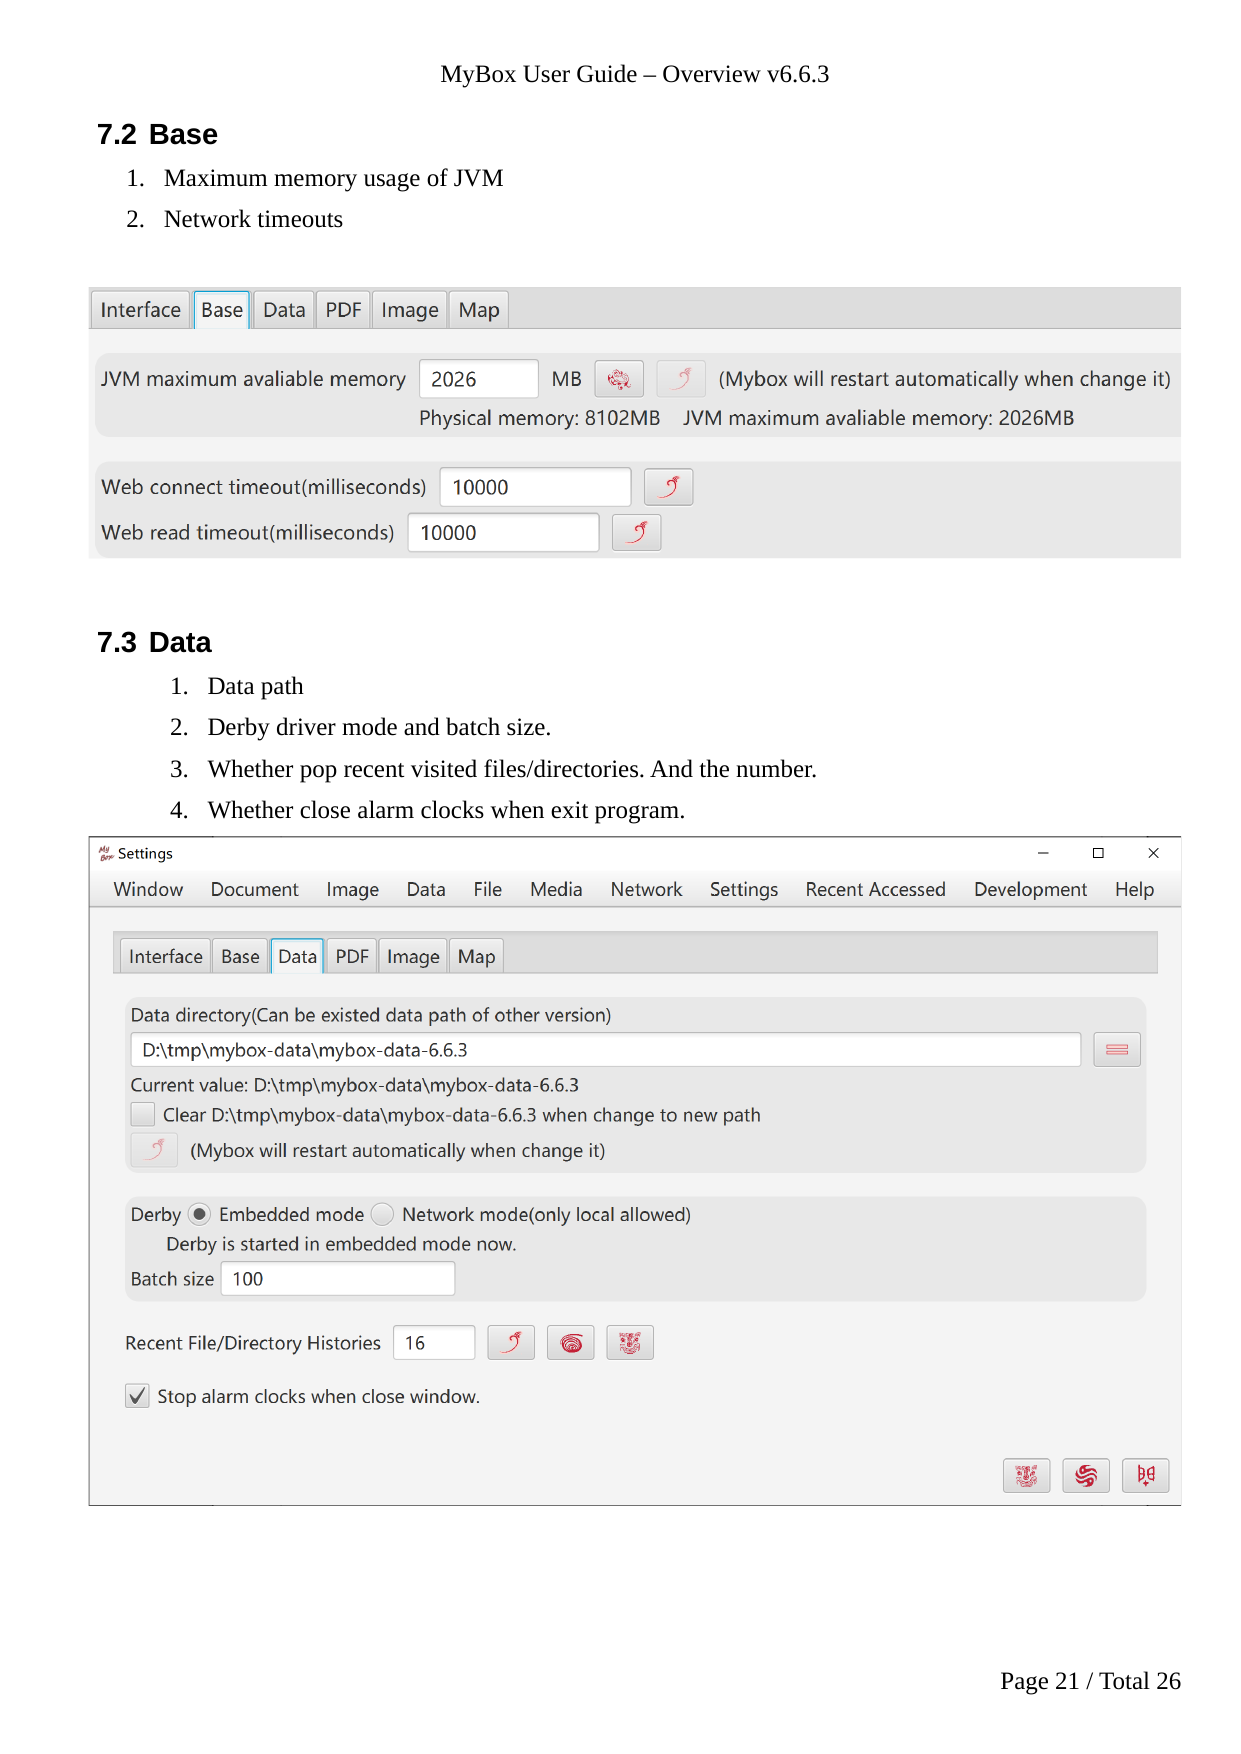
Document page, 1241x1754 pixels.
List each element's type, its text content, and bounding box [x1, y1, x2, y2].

picture [88, 836, 1182, 1506]
list Whether close alarm clocks when exit program. [170, 795, 1181, 824]
list Data path [170, 671, 1181, 700]
subtitle Base [88, 117, 1181, 151]
subtitle Data [88, 625, 1181, 659]
list Whether pop recent visited files/directories. And the number. [170, 754, 1181, 782]
list Network timeouts [126, 204, 1181, 233]
list Derby driver mode and batch size. [170, 712, 1181, 741]
list Maximum memory usage of JVM [126, 163, 1181, 192]
picture [88, 287, 1182, 559]
